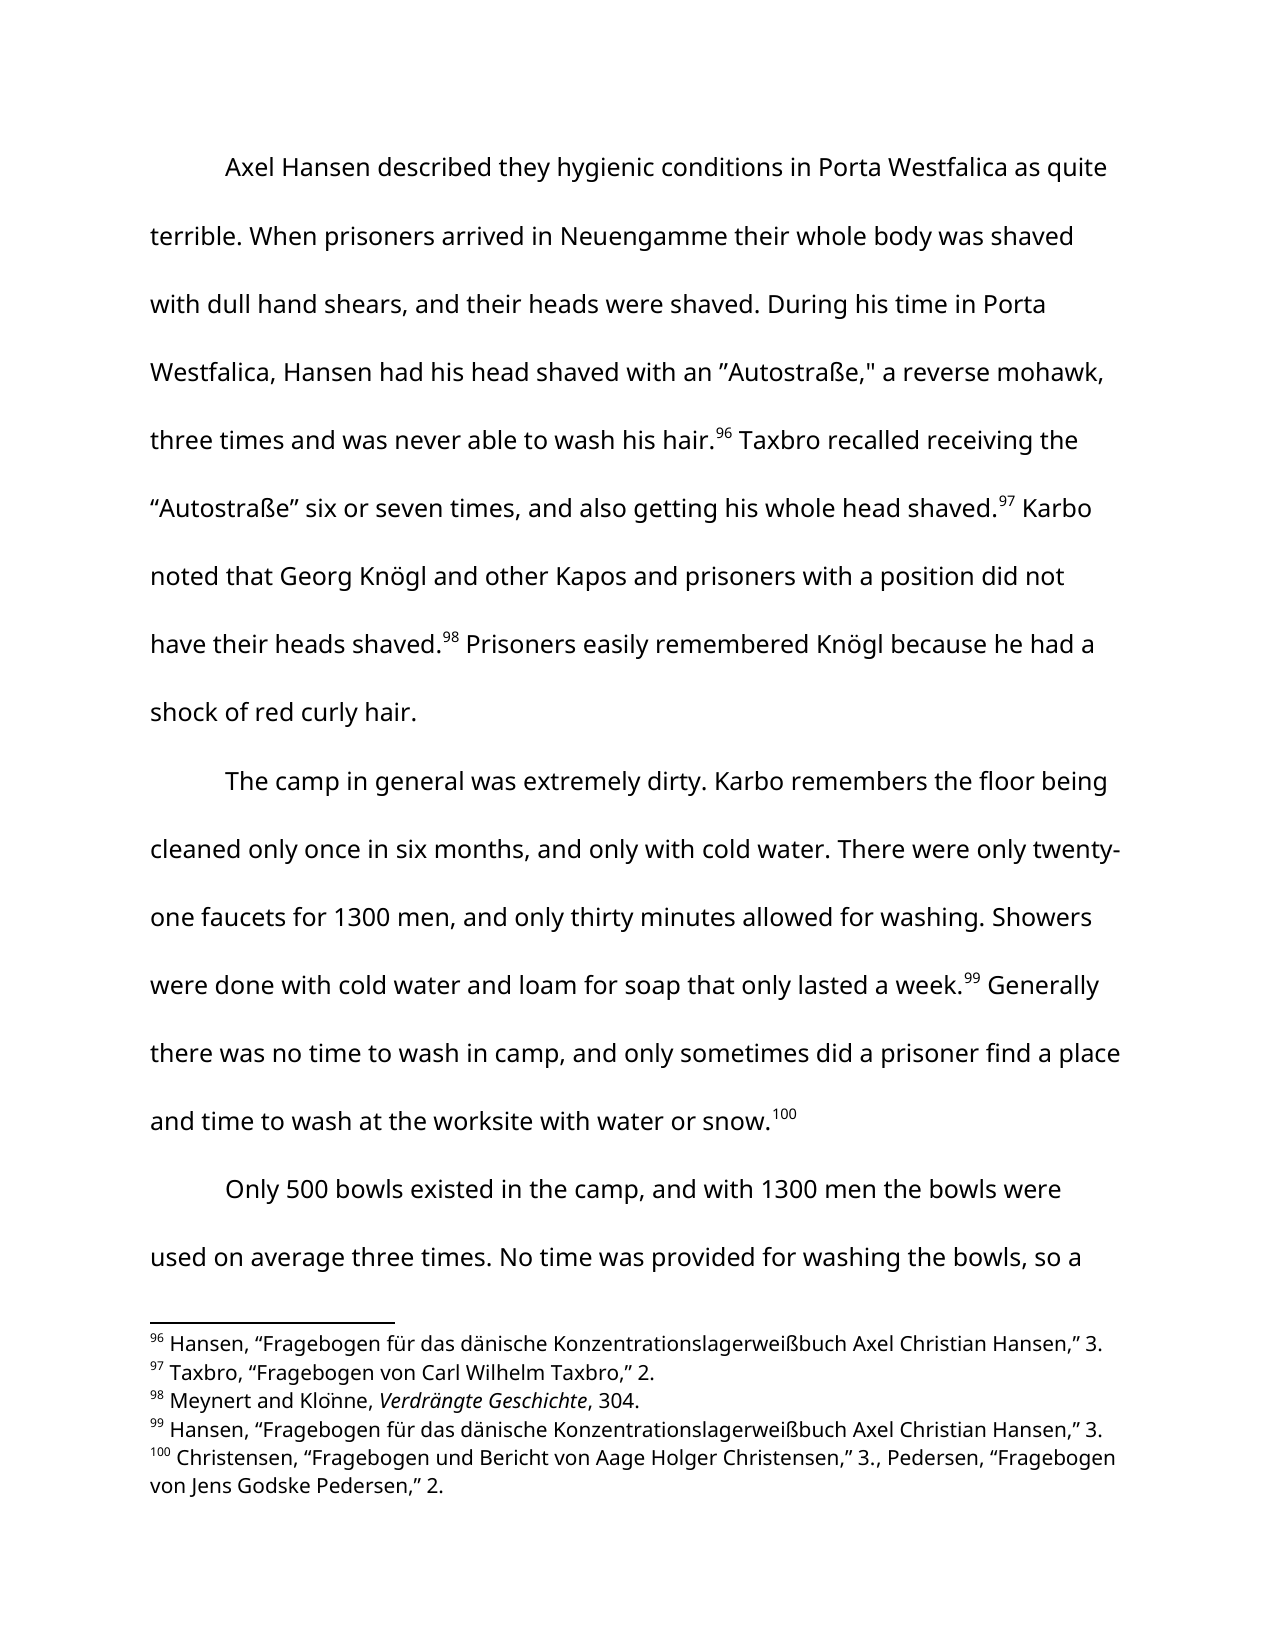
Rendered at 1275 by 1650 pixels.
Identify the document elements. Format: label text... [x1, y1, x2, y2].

text Hansen, “Fragebogen für das dänische Konzentrationslagerweißbuch Axel Christian Hansen,” 3. [150, 1329, 1125, 1358]
text Christensen, “Fragebogen und Bericht von Aage Holger Christensen,” 3., Pedersen, “Fragebogen von Jens Godske Pedersen,” 2. [150, 1443, 1125, 1500]
text Axel Hansen described they hygienic conditions in Porta Westfalica as quite terrible. When prisoners arrived in Neuengamme their whole body was shaved with dull hand shears, and their heads were shaved. During his time in Porta Westfalica, Hansen had his head shaved with an ”Autostraße," a reverse mohawk, three times and was never able to wash his hair. Taxbro recalled receiving the “Autostraße” six or seven times, and also getting his whole head shaved. Karbo noted that Georg Knögl and other Kapos and prisoners with a position did not have their heads shaved. Prisoners easily remembered Knögl because he had a shock of red curly hair. [150, 150, 1125, 729]
text Taxbro, “Fragebogen von Carl Wilhelm Taxbro,” 2. [150, 1358, 1125, 1386]
text Hansen, “Fragebogen für das dänische Konzentrationslagerweißbuch Axel Christian Hansen,” 3. [150, 1415, 1125, 1443]
text Only 500 bowls existed in the camp, and with 1300 men the bowls were used on average three times. No time was provided for washing the bowls, so a [150, 1172, 1125, 1274]
text The camp in general was extremely dirty. Karbo remembers the floor being cleaned only once in six months, and only with cold water. There were only twenty-one faucets for 1300 men, and only thirty minutes allowed for washing. Showers were done with cold water and loam for soap that only lasted a week. Generally there was no time to wash in camp, and only sometimes did a prisoner find a place and time to wash at the worksite with water or snow. [150, 763, 1125, 1138]
text Meynert and Klönne, Verdrängte Geschichte, 304. [150, 1386, 1125, 1415]
